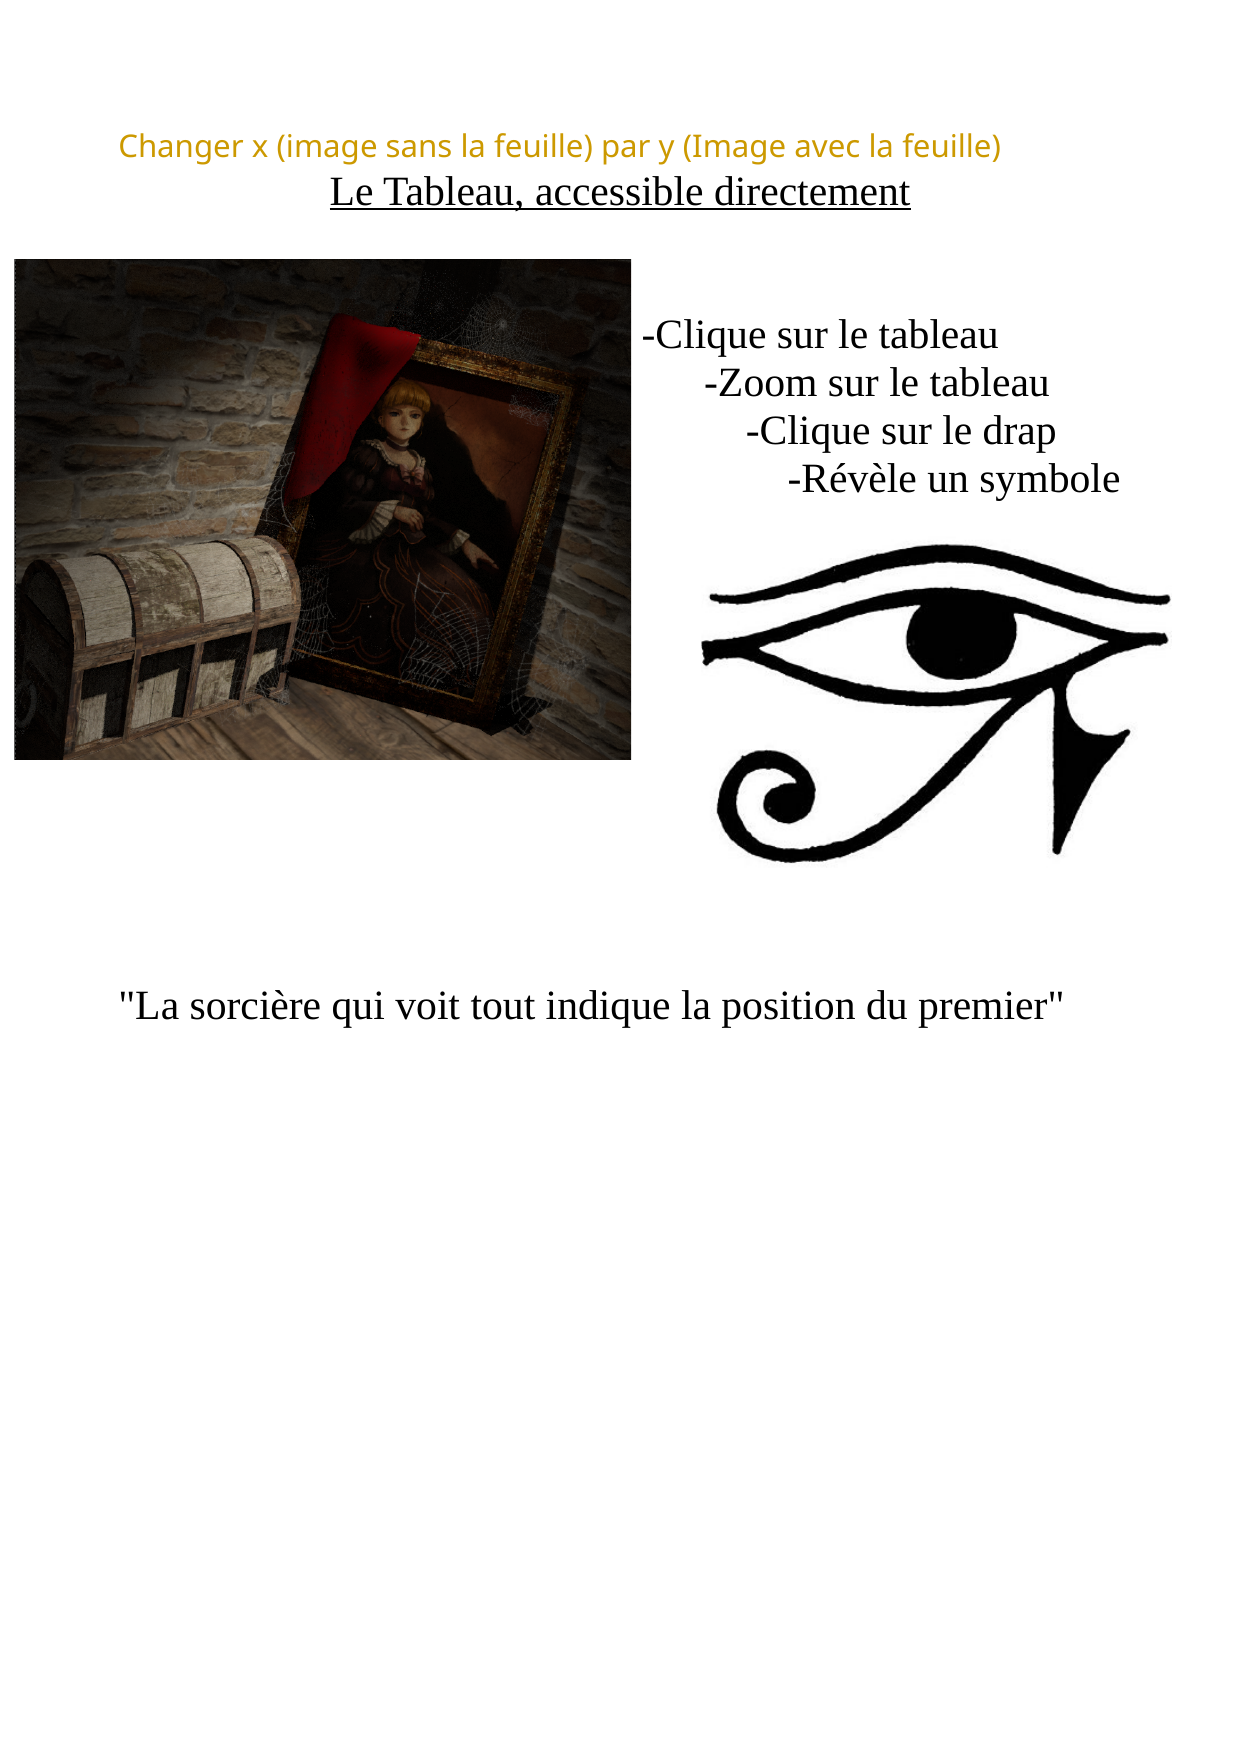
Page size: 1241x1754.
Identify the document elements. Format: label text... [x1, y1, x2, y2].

text Changer x (image sans la feuille) par y (Image avec la feuille) [118, 118, 1122, 166]
text -Révèle un symbole [632, 454, 1122, 502]
text "La sorcière qui voit tout indique la position du premier" [118, 981, 1122, 1029]
text -Clique sur le tableau [632, 310, 1122, 358]
text Le Tableau, accessible directement [118, 166, 1122, 214]
picture [701, 531, 1172, 879]
text -Clique sur le drap [632, 406, 1122, 454]
picture [14, 259, 632, 760]
text -Zoom sur le tableau [632, 358, 1122, 406]
